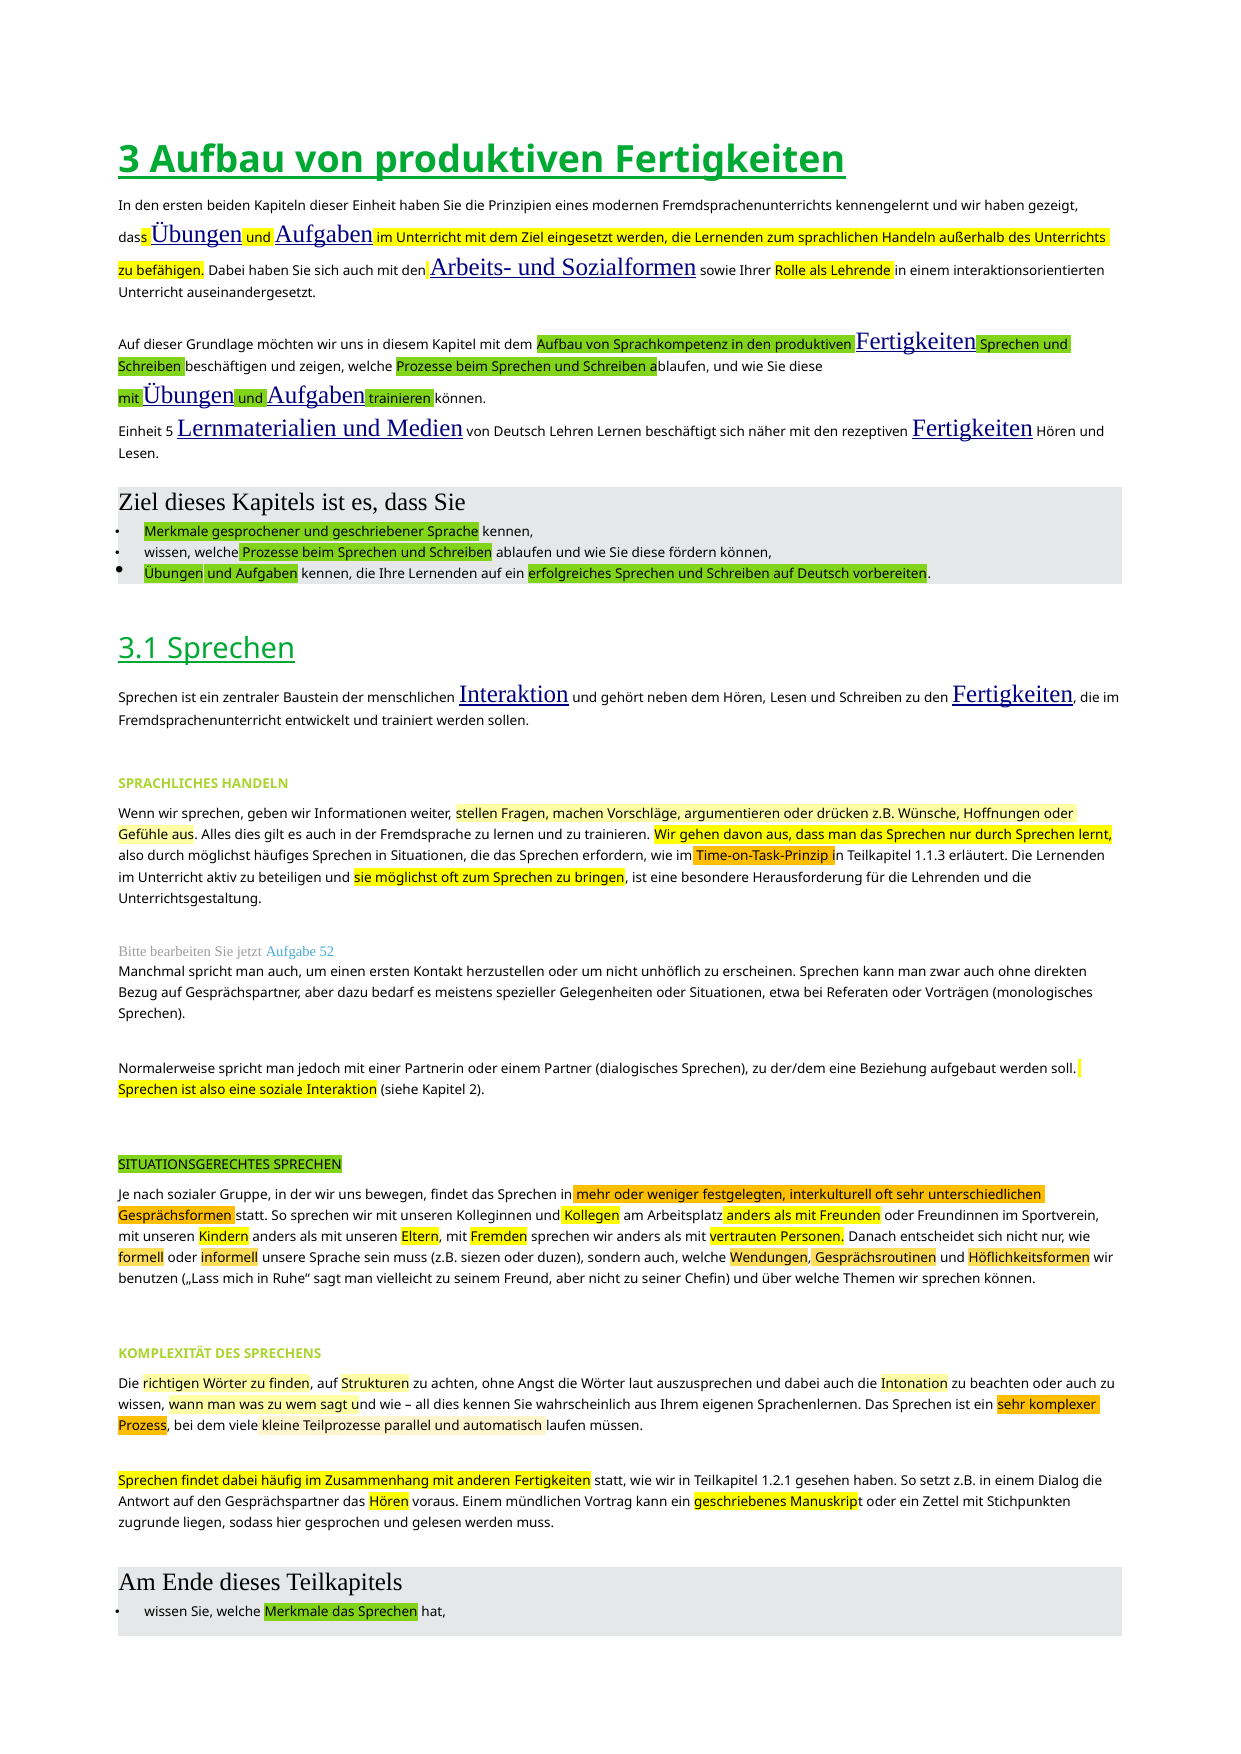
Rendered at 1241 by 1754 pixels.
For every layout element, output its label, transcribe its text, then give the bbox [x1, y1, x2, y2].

text Einheit 5 Lernmaterialien und Medien von Deutsch Lehren Lernen beschäftigt sich näher mit den rezeptiven Fertigkeiten Hören und Lesen. [118, 413, 1122, 463]
text Am Ende dieses Teilkapitels [118, 1567, 1122, 1596]
subtitle 3 Aufbau von produktiven Fertigkeiten [118, 133, 1122, 184]
text Normalerweise spricht man jedoch mit einer Partnerin oder einem Partner (dialogisches Sprechen), zu der/dem eine Beziehung aufgebaut werden soll. Sprechen ist also eine soziale Interaktion (siehe Kapitel 2). [118, 1058, 1122, 1098]
text Je nach sozialer Gruppe, in der wir uns bewegen, findet das Sprechen in mehr oder weniger festgelegten, interkulturell oft sehr unterschiedlichen Gesprächsformen statt. So sprechen wir mit unseren Kolleginnen und Kollegen am Arbeitsplatz anders als mit Freunden oder Freundinnen im Sportverein, mit unseren Kindern anders als mit unseren Eltern, mit Fremden sprechen wir anders als mit vertrauten Personen. Danach entscheidet sich nicht nur, wie formell oder informell unsere Sprache sein muss (z.B. siezen oder duzen), sondern auch, welche Wendungen, Gesprächsroutinen und Höflichkeitsformen wir benutzen („Lass mich in Ruhe“ sagt man vielleicht zu seinem Freund, aber nicht zu seiner Chefin) und über welche Themen wir sprechen können. [118, 1184, 1122, 1288]
text Bitte bearbeiten Sie jetzt Aufgabe 52 [118, 943, 1122, 959]
list Übungen und Aufgaben kennen, die Ihre Lernenden auf ein erfolgreiches Sprechen und Schreiben auf Deutsch vorbereiten. [118, 561, 1122, 584]
text Sprechen ist ein zentraler Baustein der menschlichen Interaktion und gehört neben dem Hören, Lesen und Schreiben zu den Fertigkeiten, die im Fremdsprachenunterricht entwickelt und trainiert werden sollen. [118, 679, 1122, 729]
text Wenn wir sprechen, geben wir Informationen weiter, stellen Fragen, machen Vorschläge, argumentieren oder drücken z.B. Wünsche, Hoffnungen oder Gefühle aus. Alles dies gilt es auch in der Fremdsprache zu lernen und zu trainieren. Wir gehen davon aus, dass man das Sprechen nur durch Sprechen lernt, also durch möglichst häufiges Sprechen in Situationen, die das Sprechen erfordern, wie im Time-on-Task-Prinzip in Teilkapitel 1.1.3 erläutert. Die Lernenden im Unterricht aktiv zu beteiligen und sie möglichst oft zum Sprechen zu bringen, ist eine besondere Herausforderung für die Lehrenden und die Unterrichtsgestaltung. [118, 804, 1122, 907]
text Auf dieser Grundlage möchten wir uns in diesem Kapitel mit dem Aufbau von Sprachkompetenz in den produktiven Fertigkeiten Sprechen und Schreiben beschäftigen und zeigen, welche Prozesse beim Sprechen und Schreiben ablaufen, und wie Sie diese mit Übungen und Aufgaben trainieren können. [118, 326, 1122, 409]
subtitle KOMPLEXITÄT DES SPRECHENS [118, 1344, 1122, 1363]
text Manchmal spricht man auch, um einen ersten Kontakt herzustellen oder um nicht unhöflich zu erscheinen. Sprechen kann man zwar auch ohne direkten Bezug auf Gesprächspartner, aber dazu bedarf es meistens spezieller Gelegenheiten oder Situationen, etwa bei Referaten oder Vorträgen (monologisches Sprechen). [118, 962, 1122, 1023]
text Ziel dieses Kapitels ist es, dass Sie [118, 487, 1122, 515]
text In den ersten beiden Kapiteln dieser Einheit haben Sie die Prinzipien eines modernen Fremdsprachenunterrichts kennengelernt und wir haben gezeigt, dass Übungen und Aufgaben im Unterricht mit dem Ziel eingesetzt werden, die Lernenden zum sprachlichen Handeln außerhalb des Unterrichts zu befähigen. Dabei haben Sie sich auch mit den Arbeits- und Sozialformen sowie Ihrer Rolle als Lehrende in einem interaktionsorientierten Unterricht auseinandergesetzt. [118, 196, 1122, 302]
subtitle SITUATIONSGERECHTES SPRECHEN [118, 1155, 1122, 1173]
text Die richtigen Wörter zu finden, auf Strukturen zu achten, ohne Angst die Wörter laut auszusprechen und dabei auch die Intonation zu beachten oder auch zu wissen, wann man was zu wem sagt und wie – all dies kennen Sie wahrscheinlich aus Ihrem eigenen Sprachenlernen. Das Sprechen ist ein sehr komplexer Prozess, bei dem viele kleine Teilprozesse parallel und automatisch laufen müssen. [118, 1374, 1122, 1435]
subtitle 3.1 Sprechen [118, 627, 1122, 667]
text Sprechen findet dabei häufig im Zusammenhang mit anderen Fertigkeiten statt, wie wir in Teilkapitel 1.2.1 gesehen haben. So setzt z.B. in einem Dialog die Antwort auf den Gesprächspartner das Hören voraus. Einem mündlichen Vortrag kann ein geschriebenes Manuskript oder ein Zettel mit Stichpunkten zugrunde liegen, sodass hier gesprochen und gelesen werden muss. [118, 1471, 1122, 1531]
list wissen Sie, welche Merkmale das Sprechen hat, [118, 1600, 1122, 1621]
list Merkmale gesprochener und geschriebener Sprache kennen, [118, 520, 1122, 541]
list wissen, welche Prozesse beim Sprechen und Schreiben ablaufen und wie Sie diese fördern können, [118, 541, 1122, 561]
subtitle SPRACHLICHES HANDELN [118, 774, 1122, 793]
